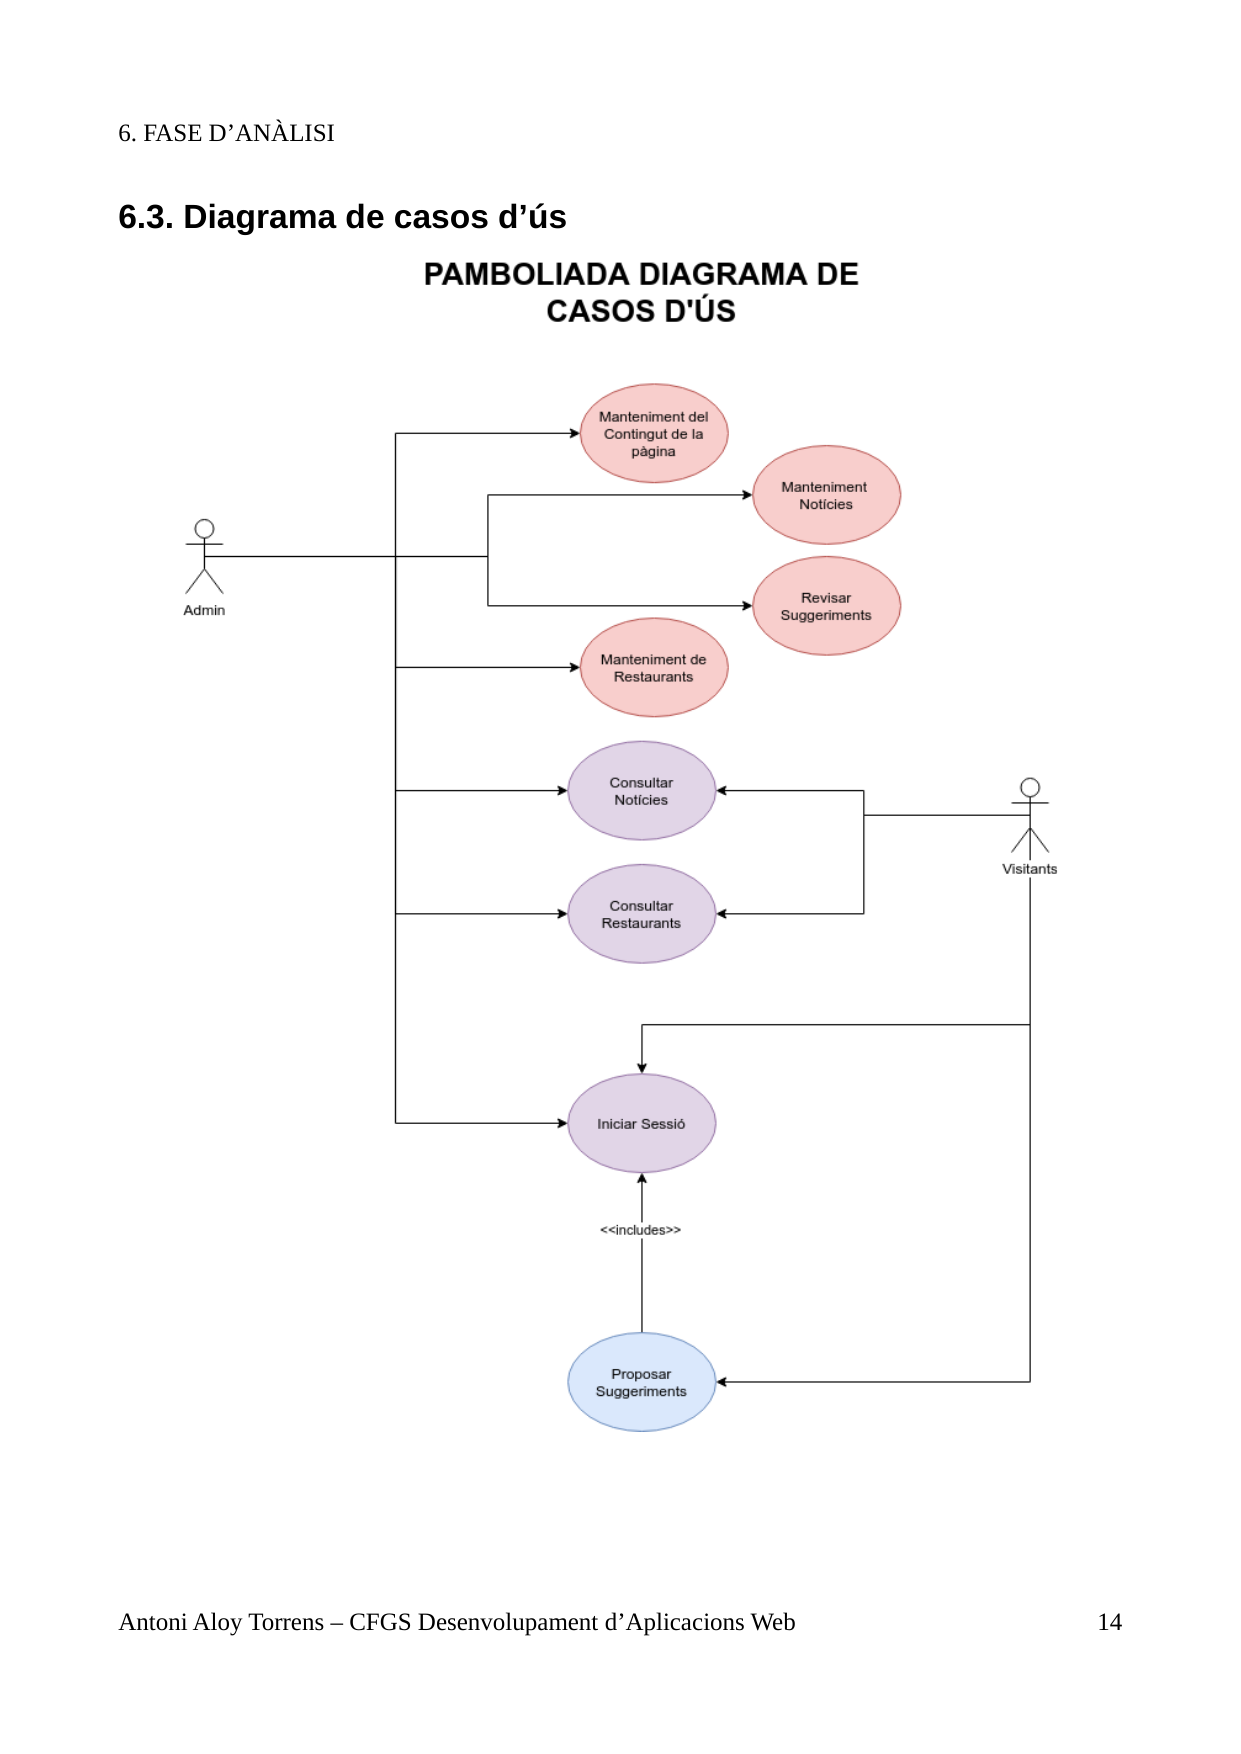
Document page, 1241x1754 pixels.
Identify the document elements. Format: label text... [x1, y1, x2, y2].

picture [183, 248, 1058, 1432]
subtitle 6.3. Diagrama de casos d’ús [118, 197, 1122, 236]
